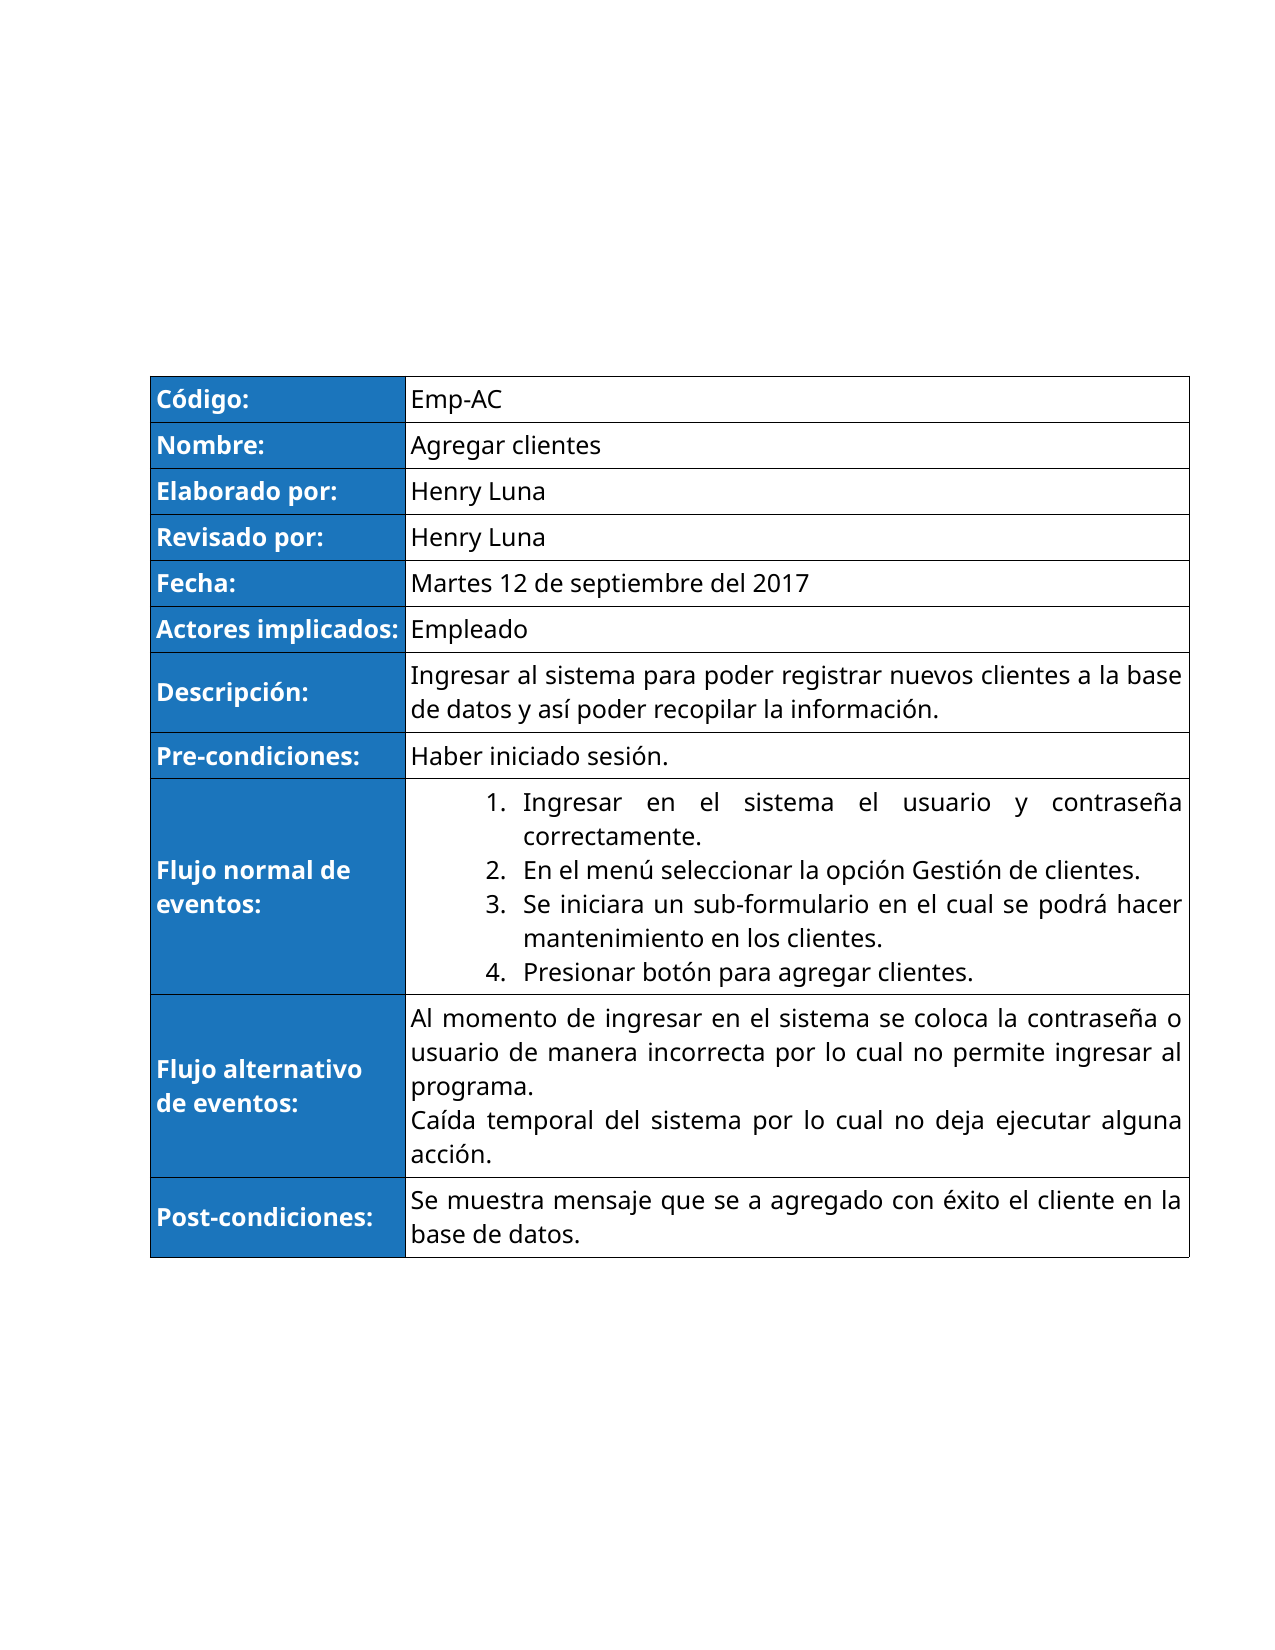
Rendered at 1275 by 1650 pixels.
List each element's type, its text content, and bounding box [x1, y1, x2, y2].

table_cell Se muestra mensaje que se a agregado con éxito el cliente en la base de datos. [406, 1178, 1189, 1257]
table_cell Ingresar al sistema para poder registrar nuevos clientes a la base de datos y así poder recopilar la información. [406, 653, 1189, 732]
table_cell Nombre: [151, 423, 405, 468]
table_cell Descripción: [151, 653, 405, 732]
table_cell Revisado por: [151, 515, 405, 560]
table_cell Martes 12 de septiembre del 2017 [406, 561, 1189, 606]
table_cell Fecha: [151, 561, 405, 606]
table_header Emp-AC [406, 377, 1189, 422]
table_cell Henry Luna [406, 515, 1189, 560]
table_cell Flujo alternativo de eventos: [151, 995, 405, 1177]
table_cell Al momento de ingresar en el sistema se coloca la contraseña o usuario de manera incorrecta por lo cual no permite ingresar al programa. Caída temporal del sistema por lo cual no deja ejecutar alguna acción. [406, 995, 1189, 1177]
table_cell Post-condiciones: [151, 1178, 405, 1257]
table_cell Actores implicados: [151, 607, 405, 652]
table_header Código: [151, 377, 405, 422]
table_cell Haber iniciado sesión. [406, 733, 1189, 778]
table_cell Pre-condiciones: [151, 733, 405, 778]
table_cell Flujo normal de eventos: [151, 779, 405, 994]
table_cell Empleado [406, 607, 1189, 652]
table_cell Ingresar en el sistema el usuario y contraseña correctamente. En el menú seleccionar la opción Gestión de clientes. Se iniciara un sub-formulario en el cual se podrá hacer mantenimiento en los clientes. Presionar botón para agregar clientes. [406, 779, 1189, 994]
table_cell Agregar clientes [406, 423, 1189, 468]
table_cell Henry Luna [406, 469, 1189, 514]
table_cell Elaborado por: [151, 469, 405, 514]
